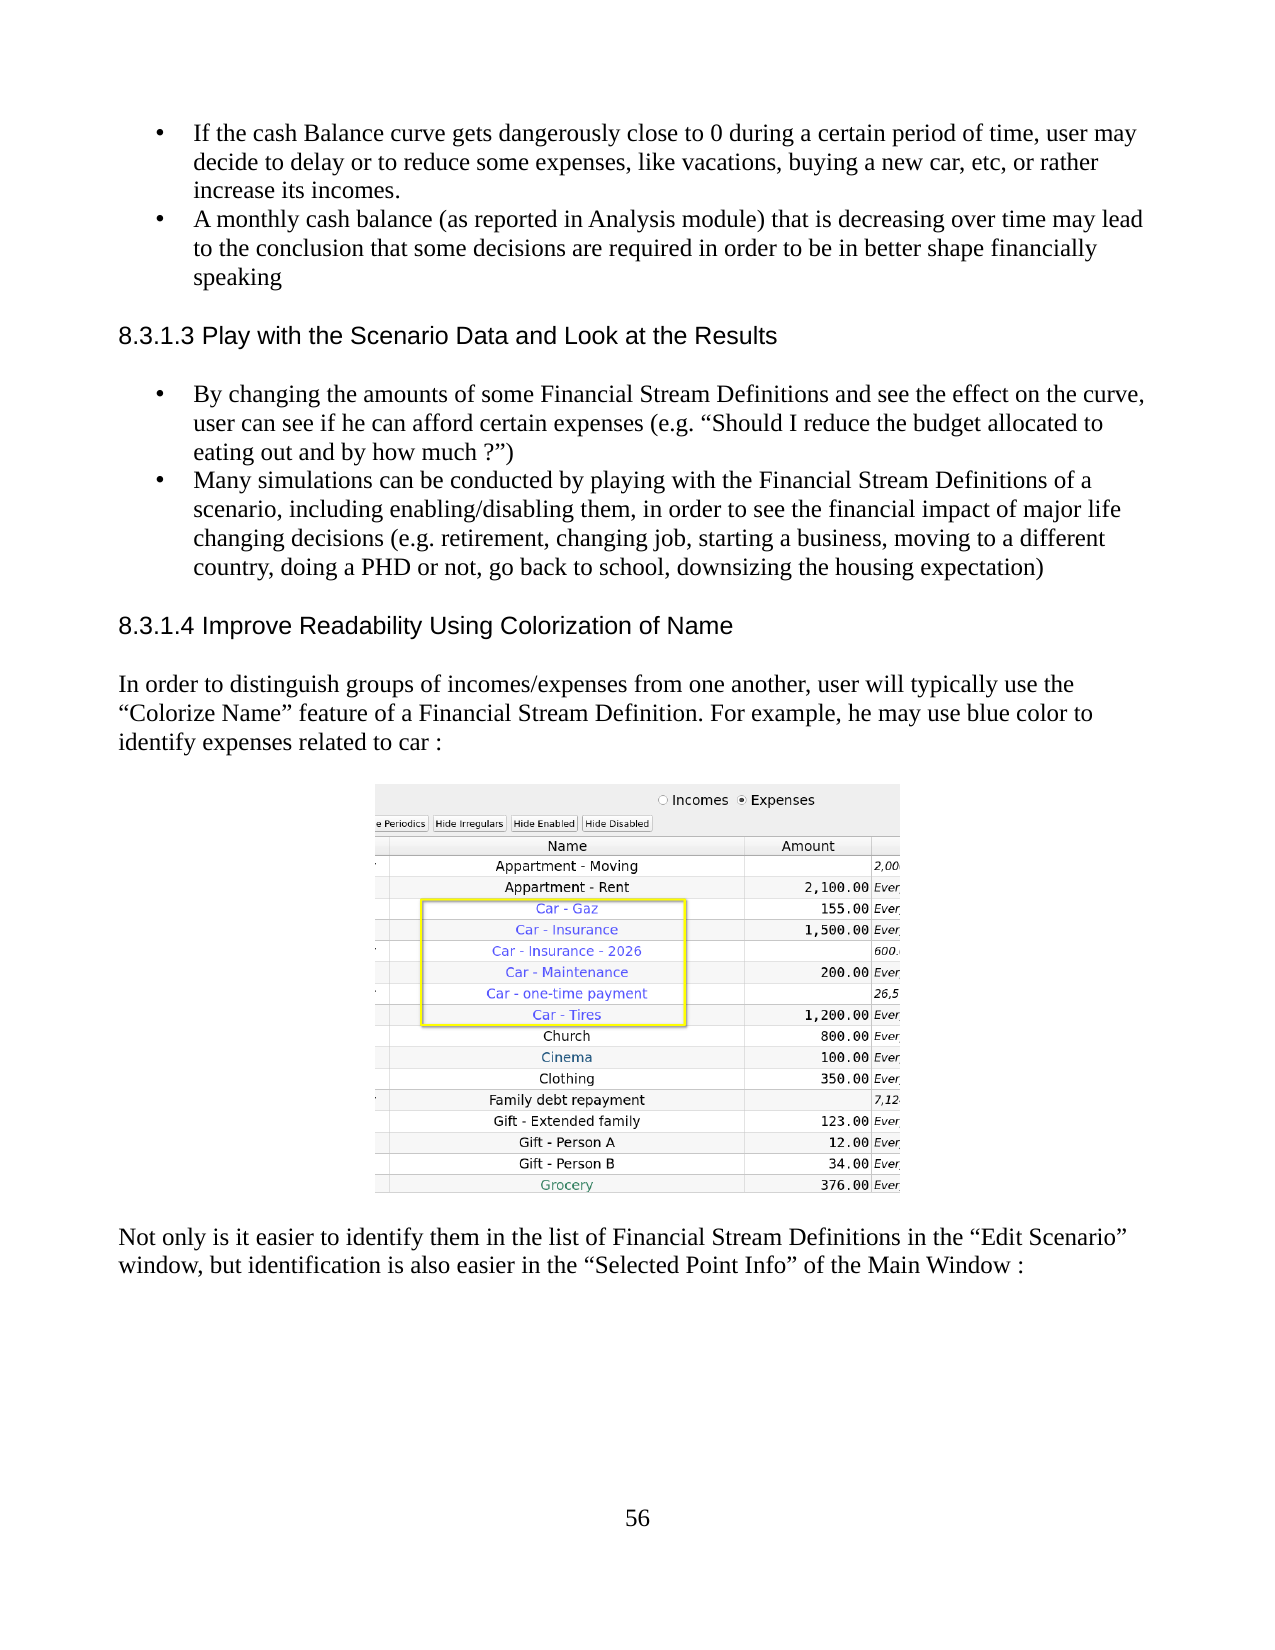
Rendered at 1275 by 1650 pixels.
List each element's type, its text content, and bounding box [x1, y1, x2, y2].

list Many simulations can be conducted by playing with the Financial Stream Definitions of a scenario, including enabling/disabling them, in order to see the financial impact of major life changing decisions (e.g. retirement, changing job, starting a business, moving to a different country, doing a PHD or not, go back to school, downsizing the housing expectation) [156, 466, 1157, 581]
list A monthly cash balance (as reported in Analysis module) that is decreasing over time may lead to the conclusion that some decisions are required in order to be in better shape financially speaking [156, 204, 1157, 291]
list By changing the amounts of some Financial Stream Definitions and see the effect on the curve, user can see if he can afford certain expenses (e.g. “Should I reduce the budget allocated to eating out and by how much ?”) [156, 379, 1157, 466]
picture [375, 784, 900, 1193]
text Not only is it easier to identify them in the list of Financial Stream Definitions in the “Edit Scenario” window, but identification is also easier in the “Selected Point Info” of the Main Window : [118, 1222, 1157, 1279]
subtitle Improve Readability Using Colorization of Name [118, 611, 1157, 639]
text In order to distinguish groups of incomes/expenses from one another, user will typically use the “Colorize Name” feature of a Financial Stream Definition. For example, he may use blue color to identify expenses related to car : [118, 669, 1157, 756]
list If the cash Balance curve gets dangerously close to 0 during a certain period of time, user may decide to delay or to reduce some expenses, like vacations, buying a new car, etc, or rather increase its incomes. [156, 118, 1157, 204]
subtitle Play with the Scenario Data and Look at the Results [118, 321, 1157, 349]
